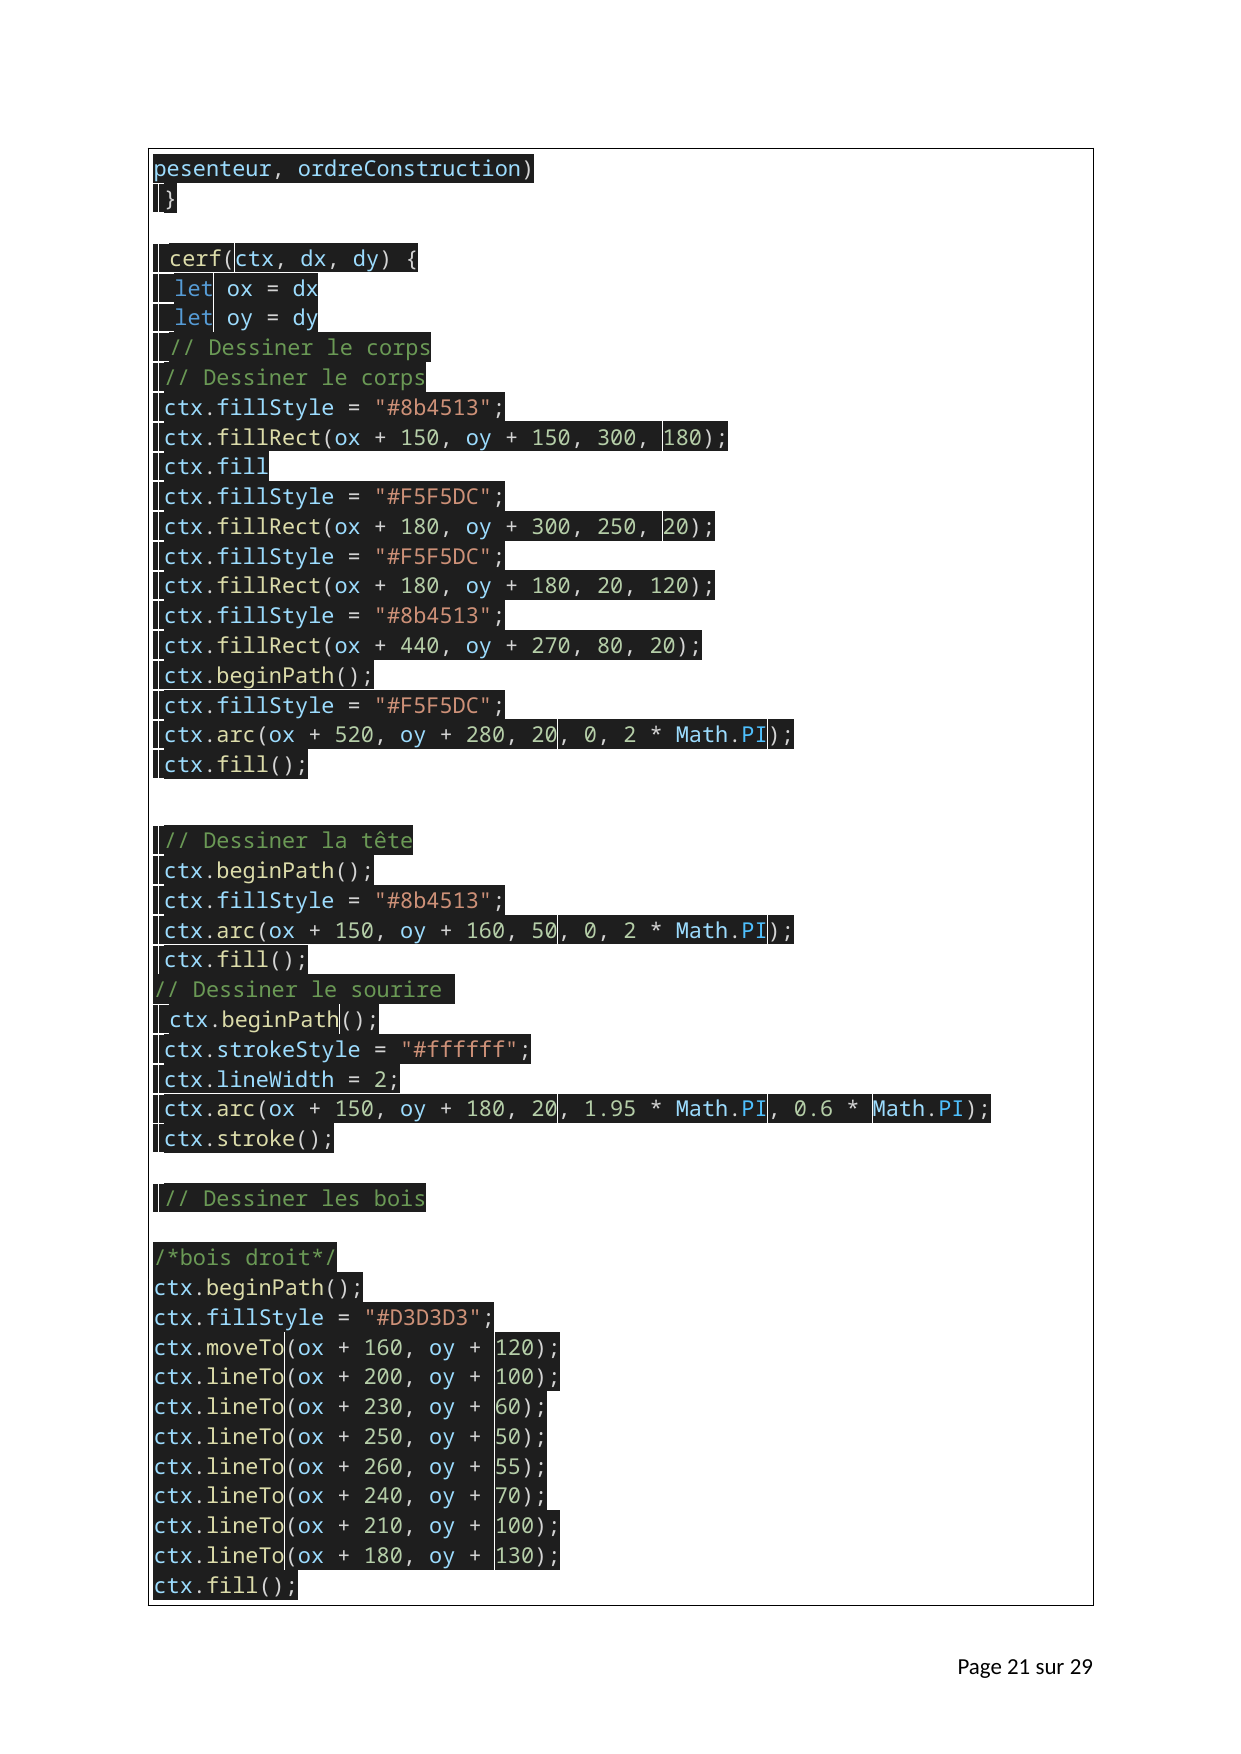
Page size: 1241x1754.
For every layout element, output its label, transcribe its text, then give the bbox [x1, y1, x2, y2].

table_header pesenteur, ordreConstruction) } cerf(ctx, dx, dy) { let ox = dx let oy = dy // Dessiner le corps // Dessiner le corps ctx.fillStyle = "#8b4513"; ctx.fillRect(ox + 150, oy + 150, 300, 180); ctx.fill ctx.fillStyle = "#F5F5DC"; ctx.fillRect(ox + 180, oy + 300, 250, 20); ctx.fillStyle = "#F5F5DC"; ctx.fillRect(ox + 180, oy + 180, 20, 120); ctx.fillStyle = "#8b4513"; ctx.fillRect(ox + 440, oy + 270, 80, 20); ctx.beginPath(); ctx.fillStyle = "#F5F5DC"; ctx.arc(ox + 520, oy + 280, 20, 0, 2 * Math.PI); ctx.fill(); // Dessiner la tête ctx.beginPath(); ctx.fillStyle = "#8b4513"; ctx.arc(ox + 150, oy + 160, 50, 0, 2 * Math.PI); ctx.fill(); // Dessiner le sourire ctx.beginPath(); ctx.strokeStyle = "#ffffff"; ctx.lineWidth = 2; ctx.arc(ox + 150, oy + 180, 20, 1.95 * Math.PI, 0.6 * Math.PI); ctx.stroke(); // Dessiner les bois /*bois droit*/ ctx.beginPath(); ctx.fillStyle = "#D3D3D3"; ctx.moveTo(ox + 160, oy + 120); ctx.lineTo(ox + 200, oy + 100); ctx.lineTo(ox + 230, oy + 60); ctx.lineTo(ox + 250, oy + 50); ctx.lineTo(ox + 260, oy + 55); ctx.lineTo(ox + 240, oy + 70); ctx.lineTo(ox + 210, oy + 100); ctx.lineTo(ox + 180, oy + 130); ctx.fill(); [149, 149, 1093, 1605]
